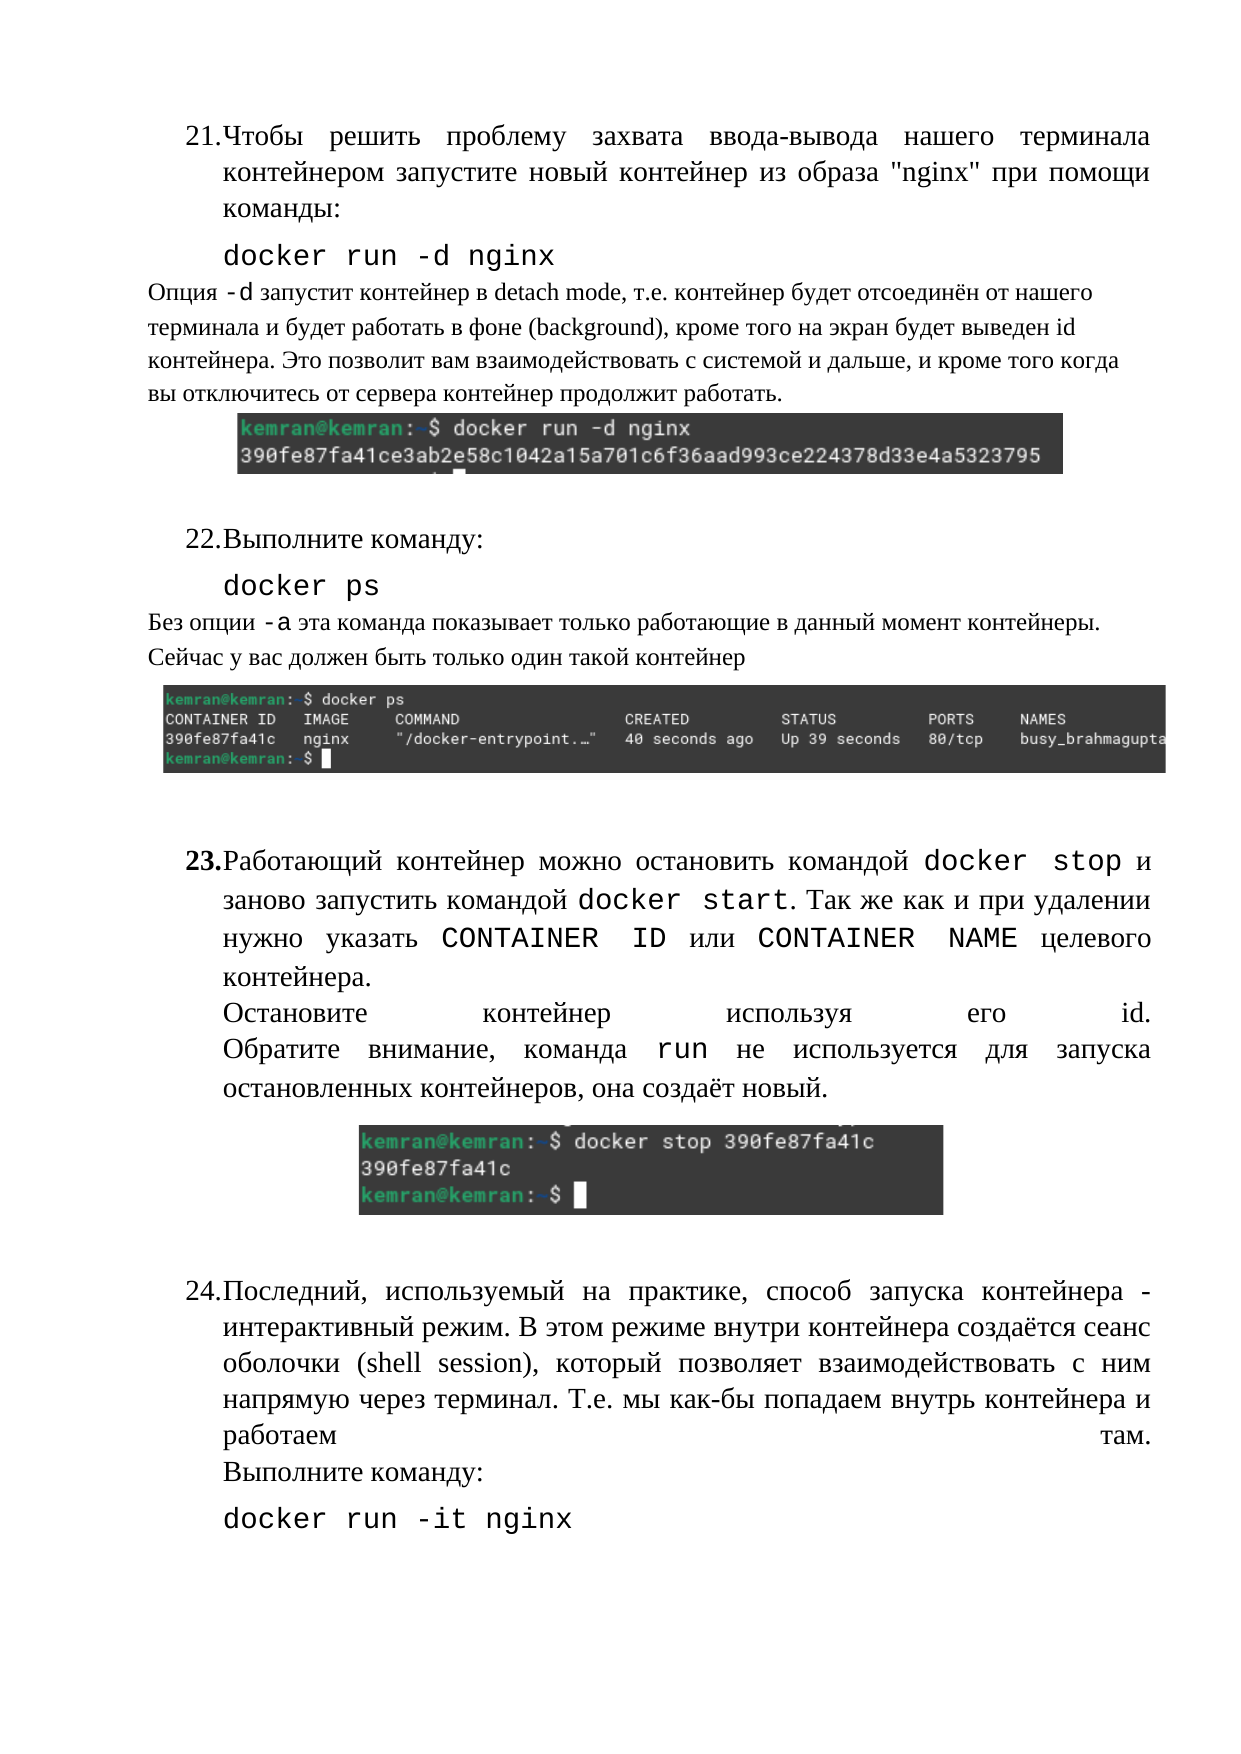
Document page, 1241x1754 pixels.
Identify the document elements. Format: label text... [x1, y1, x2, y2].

list docker run -d nginx [185, 241, 1152, 274]
list Выполните команду: [185, 521, 1152, 554]
picture [161, 685, 1166, 773]
picture [236, 413, 1063, 474]
list docker run -it nginx [185, 1504, 1152, 1537]
picture [358, 1125, 944, 1215]
list docker ps [185, 571, 1152, 604]
list Работающий контейнер можно остановить командой docker stop и заново запустить командой docker start. Так же как и при удалении нужно указать CONTAINER ID или CONTAINER NAME целевого контейнера. Остановите контейнер используя его id. Обратите внимание, команда run не используется для запуска остановленных контейнеров, она создаёт новый. [185, 843, 1152, 1103]
text Опция -d запустит контейнер в detach mode, т.е. контейнер будет отсоединён от нашего терминала и будет работать в фоне (background), кроме того на экран будет выведен id контейнера. Это позволит вам взаимодействовать с системой и дальше, и кроме того когда вы отключитесь от сервера контейнер продолжит работать. [148, 277, 1152, 407]
text Без опции -a эта команда показывает только работающие в данный момент контейнеры. Сейчас у вас должен быть только один такой контейнер [148, 607, 1152, 671]
list Последний, используемый на практике, способ запуска контейнера - интерактивный режим. В этом режиме внутри контейнера создаётся сеанс оболочки (shell session), который позволяет взаимодействовать с ним напрямую через терминал. Т.е. мы как-бы попадаем внутрь контейнера и работаем там. Выполните команду: [185, 1273, 1152, 1487]
list Чтобы решить проблему захвата ввода-вывода нашего терминала контейнером запустите новый контейнер из образа "nginx" при помощи команды: [185, 118, 1152, 224]
